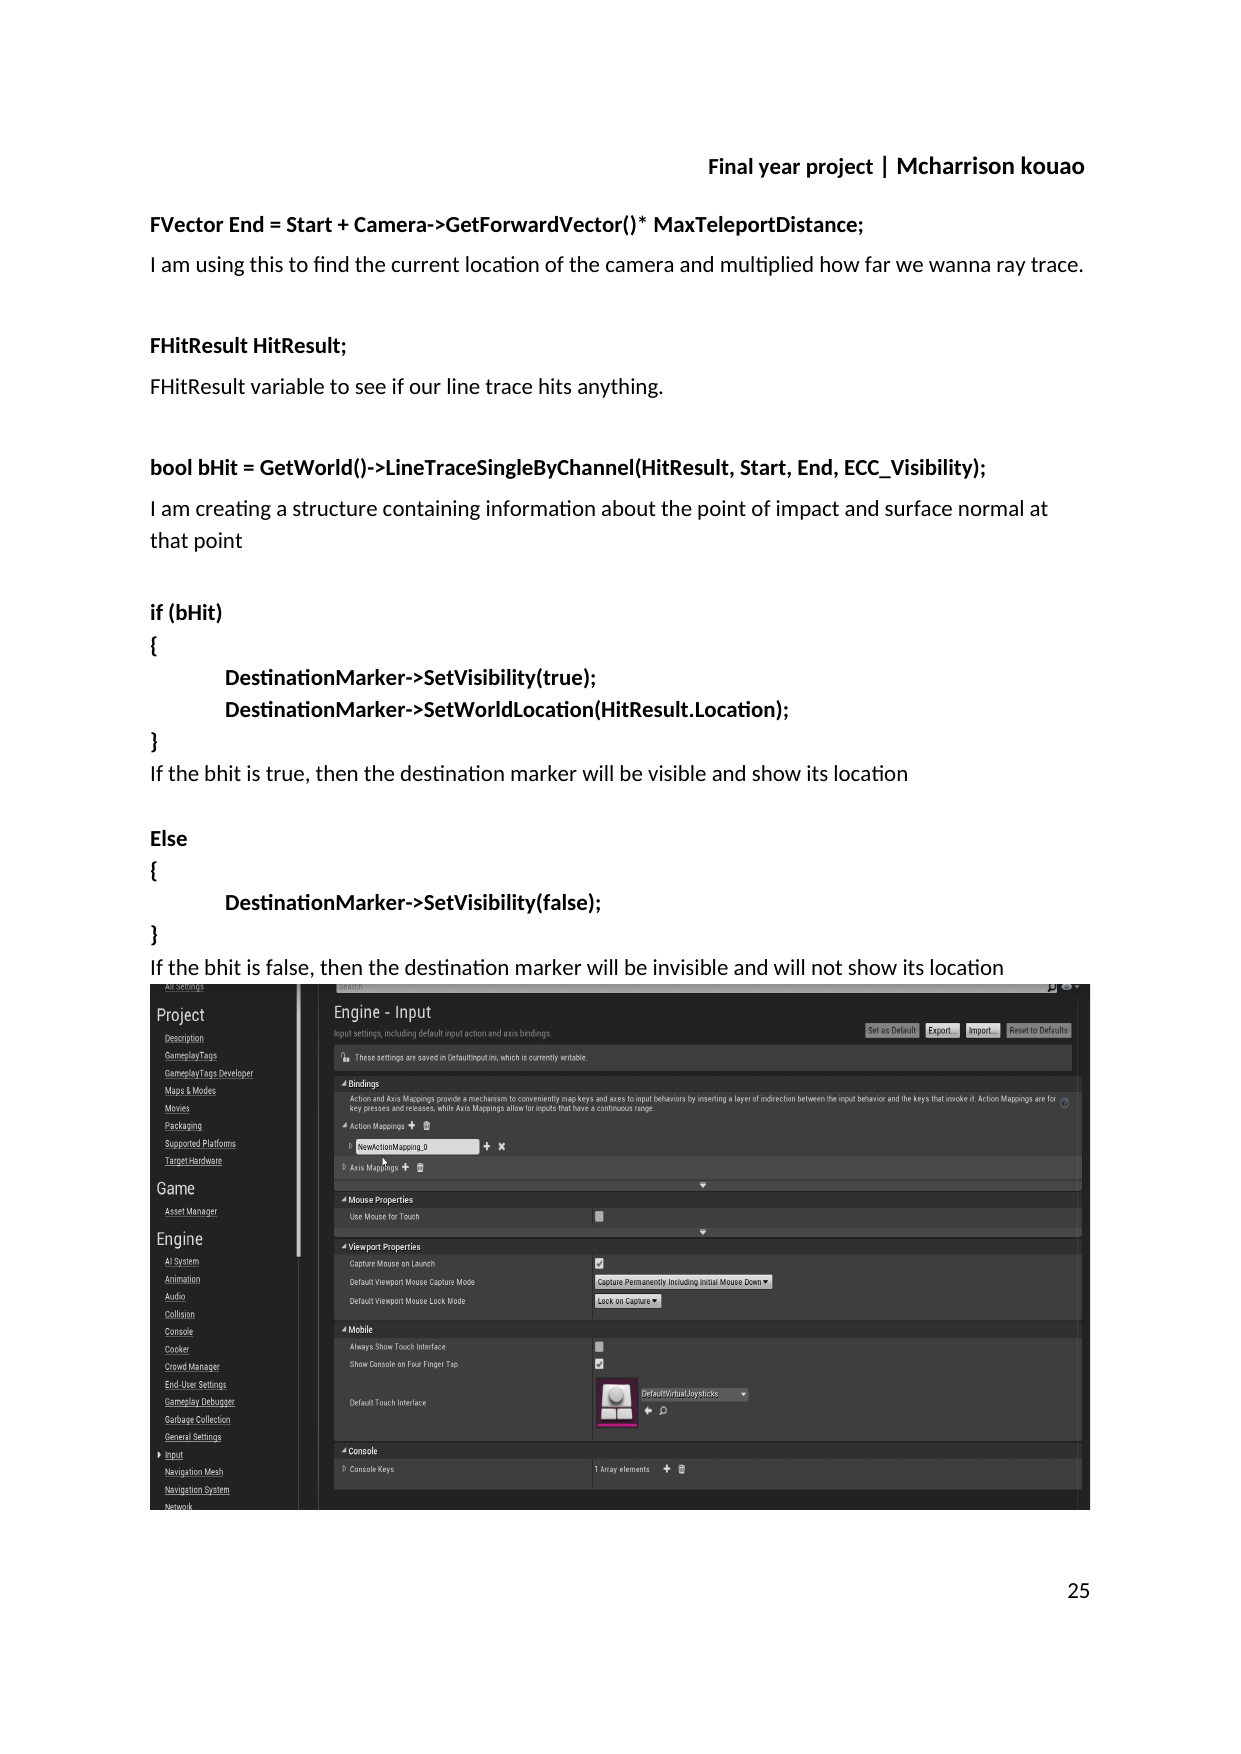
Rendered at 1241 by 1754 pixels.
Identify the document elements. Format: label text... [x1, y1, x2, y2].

text Else [150, 824, 1090, 852]
text FHitResult HitResult; [150, 332, 1090, 359]
text DestinationMarker->SetVisibility(true); [150, 663, 1090, 691]
text I am using this to find the current location of the camera and multiplied how far we wanna ray trace. [150, 251, 1090, 278]
picture [150, 984, 1091, 1510]
text I am creating a structure containing information about the point of impact and surface normal at that point [150, 494, 1090, 554]
text { [150, 856, 1090, 884]
text } [150, 727, 1090, 755]
text FHitResult variable to see if our line trace hits anything. [150, 372, 1090, 400]
text } [150, 920, 1090, 948]
text DestinationMarker->SetWorldLocation(HitResult.Location); [150, 695, 1090, 723]
text FVector End = Start + Camera->GetForwardVector()* MaxTeleportDistance; [150, 210, 1090, 238]
text { [150, 631, 1090, 659]
text If the bhit is false, then the destination marker will be invisible and will not show its location [150, 953, 1090, 981]
text DestinationMarker->SetVisibility(false); [150, 888, 1090, 916]
text if (bHit) [150, 598, 1090, 627]
text If the bhit is true, then the destination marker will be visible and show its location [150, 759, 1090, 787]
text bool bHit = GetWorld()->LineTraceSingleByChannel(HitResult, Start, End, ECC_Visibility); [150, 453, 1090, 481]
